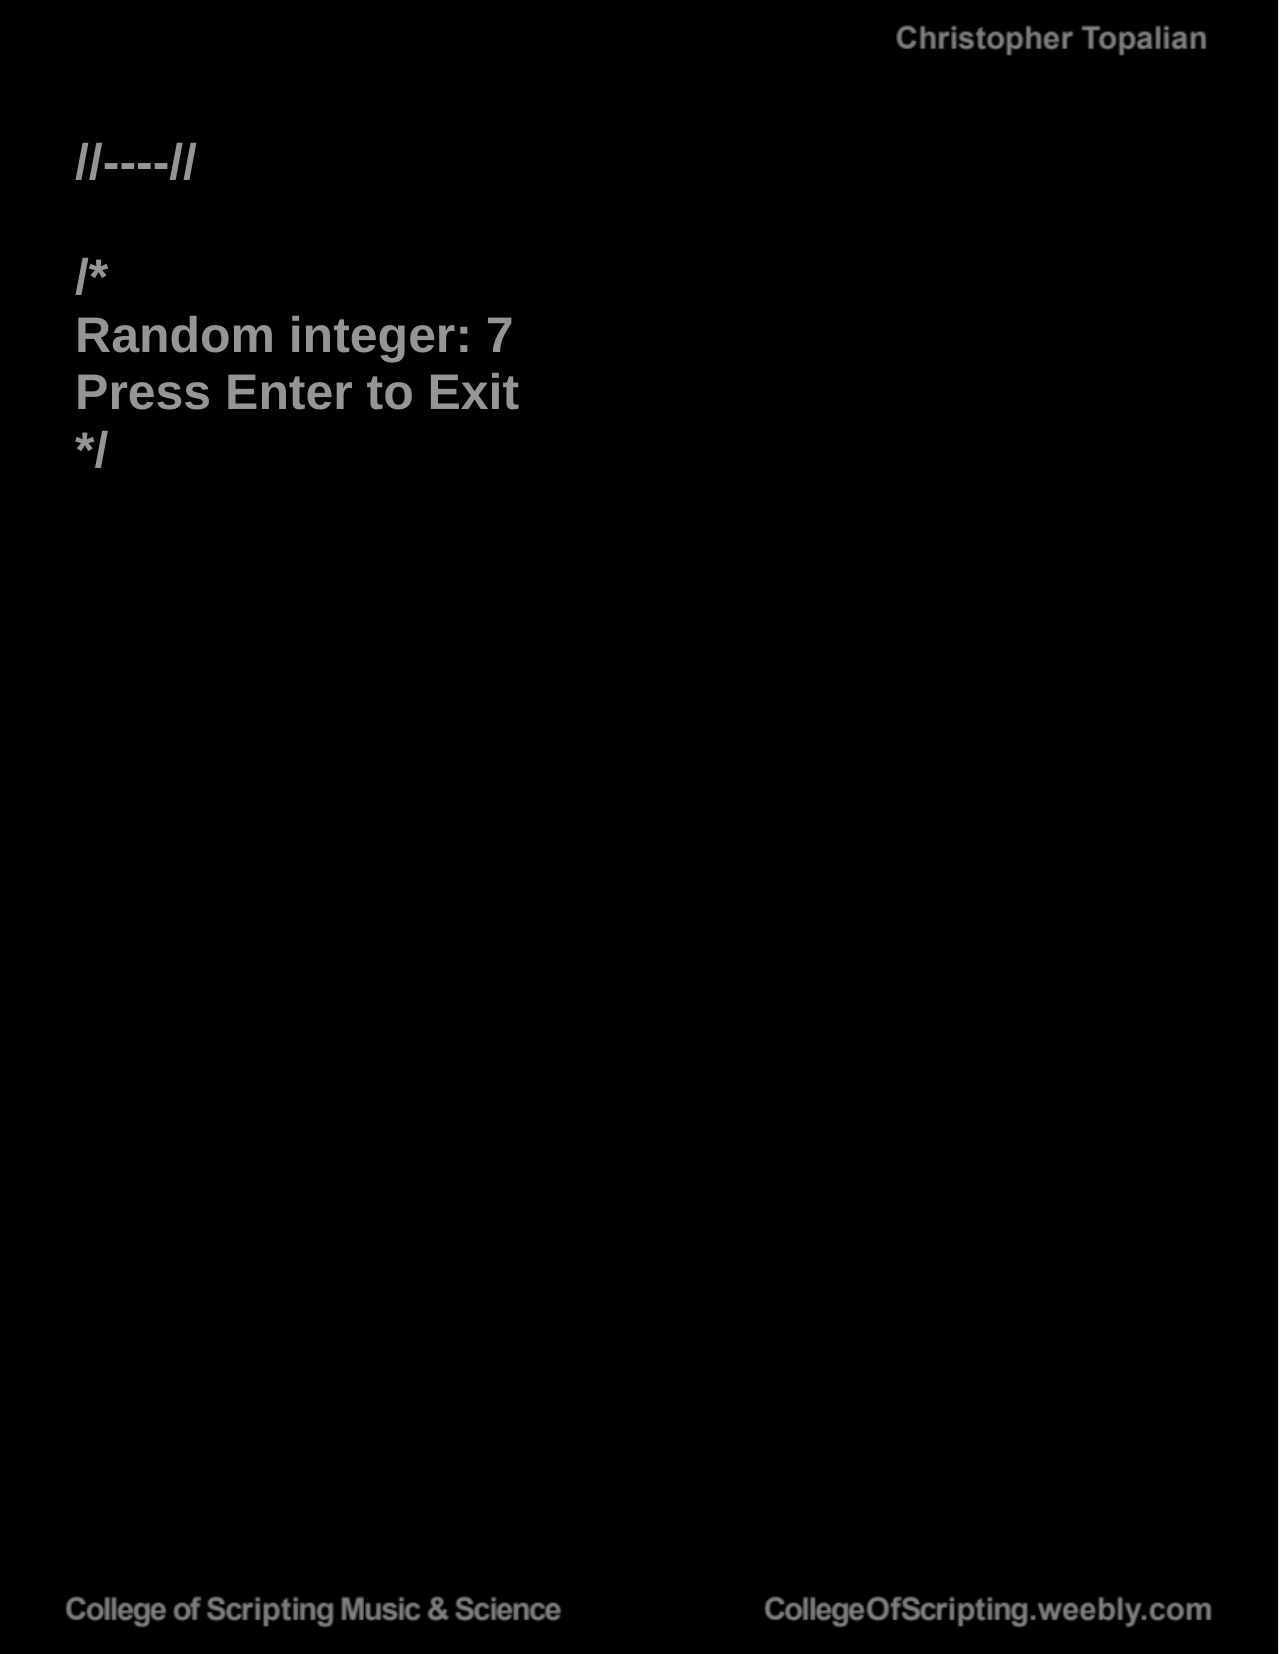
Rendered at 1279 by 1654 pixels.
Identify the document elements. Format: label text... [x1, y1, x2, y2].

text Random integer: 7 [75, 305, 1203, 362]
text //----// [75, 132, 1203, 190]
text */ [75, 420, 1203, 477]
text /* [75, 247, 1203, 305]
text Press Enter to Exit [75, 362, 1203, 420]
